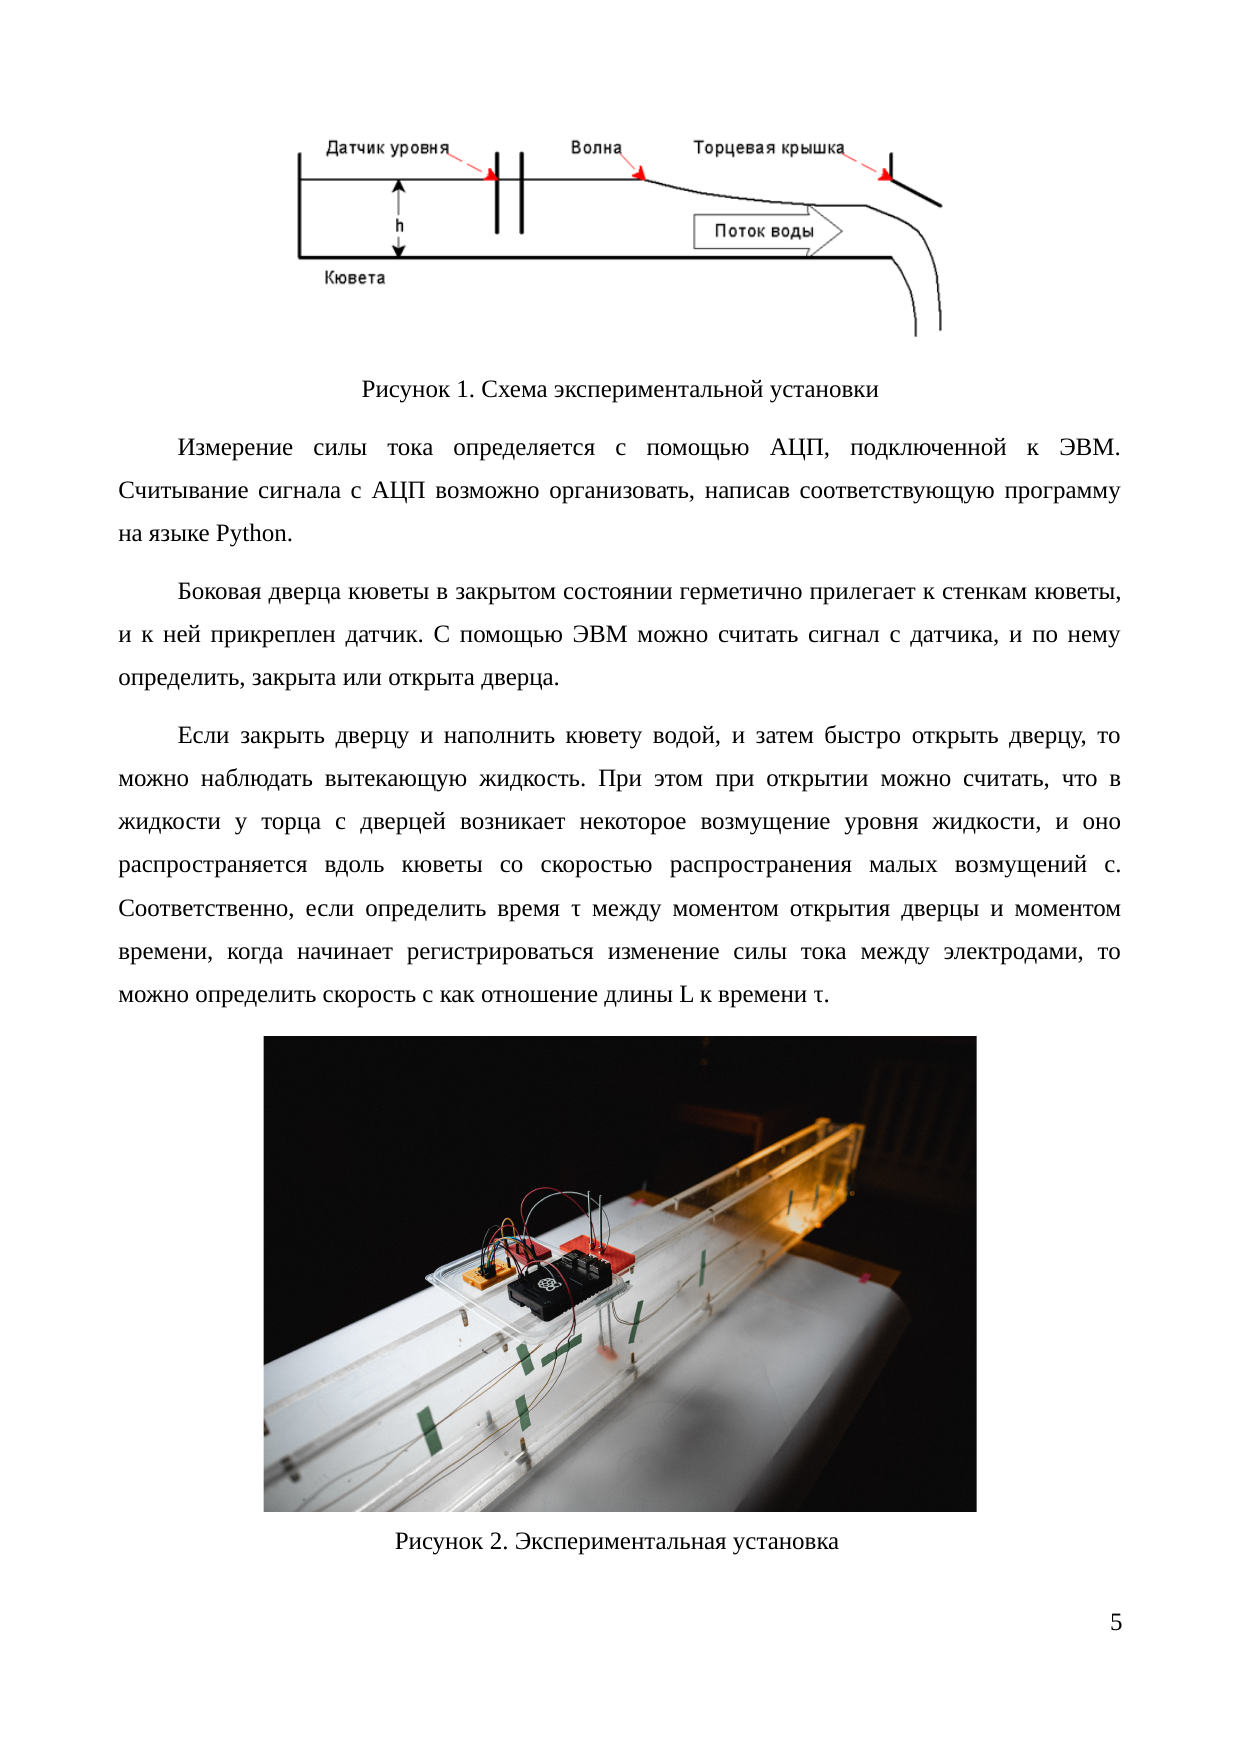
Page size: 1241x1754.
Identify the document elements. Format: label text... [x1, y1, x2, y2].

text Измерение силы тока определяется с помощью АЦП, подключенной к ЭВМ. Считывание сигнала с АЦП возможно организовать, написав соответствующую программу на языке Python. [118, 432, 1122, 547]
picture [279, 118, 961, 361]
text Если закрыть дверцу и наполнить кювету водой, и затем быстро открыть дверцу, то можно наблюдать вытекающую жидкость. При этом при открытии можно считать, что в жидкости у торца с дверцей возникает некоторое возмущение уровня жидкости, и оно распространяется вдоль кюветы со скоростью распространения малых возмущений c. Соответственно, если определить время τ между моментом открытия дверцы и моментом времени, когда начинает регистрироваться изменение силы тока между электродами, то можно определить скорость c как отношение длины L к времени τ. [118, 720, 1122, 1008]
text Рисунок 1. Схема экспериментальной установки [118, 118, 1122, 403]
text Рисунок 2. Экспериментальная установка [118, 1037, 1122, 1555]
text Боковая дверца кюветы в закрытом состоянии герметично прилегает к стенкам кюветы, и к ней прикреплен датчик. С помощью ЭВМ можно считать сигнал с датчика, и по нему определить, закрыта или открыта дверца. [118, 576, 1122, 691]
picture [263, 1036, 977, 1512]
